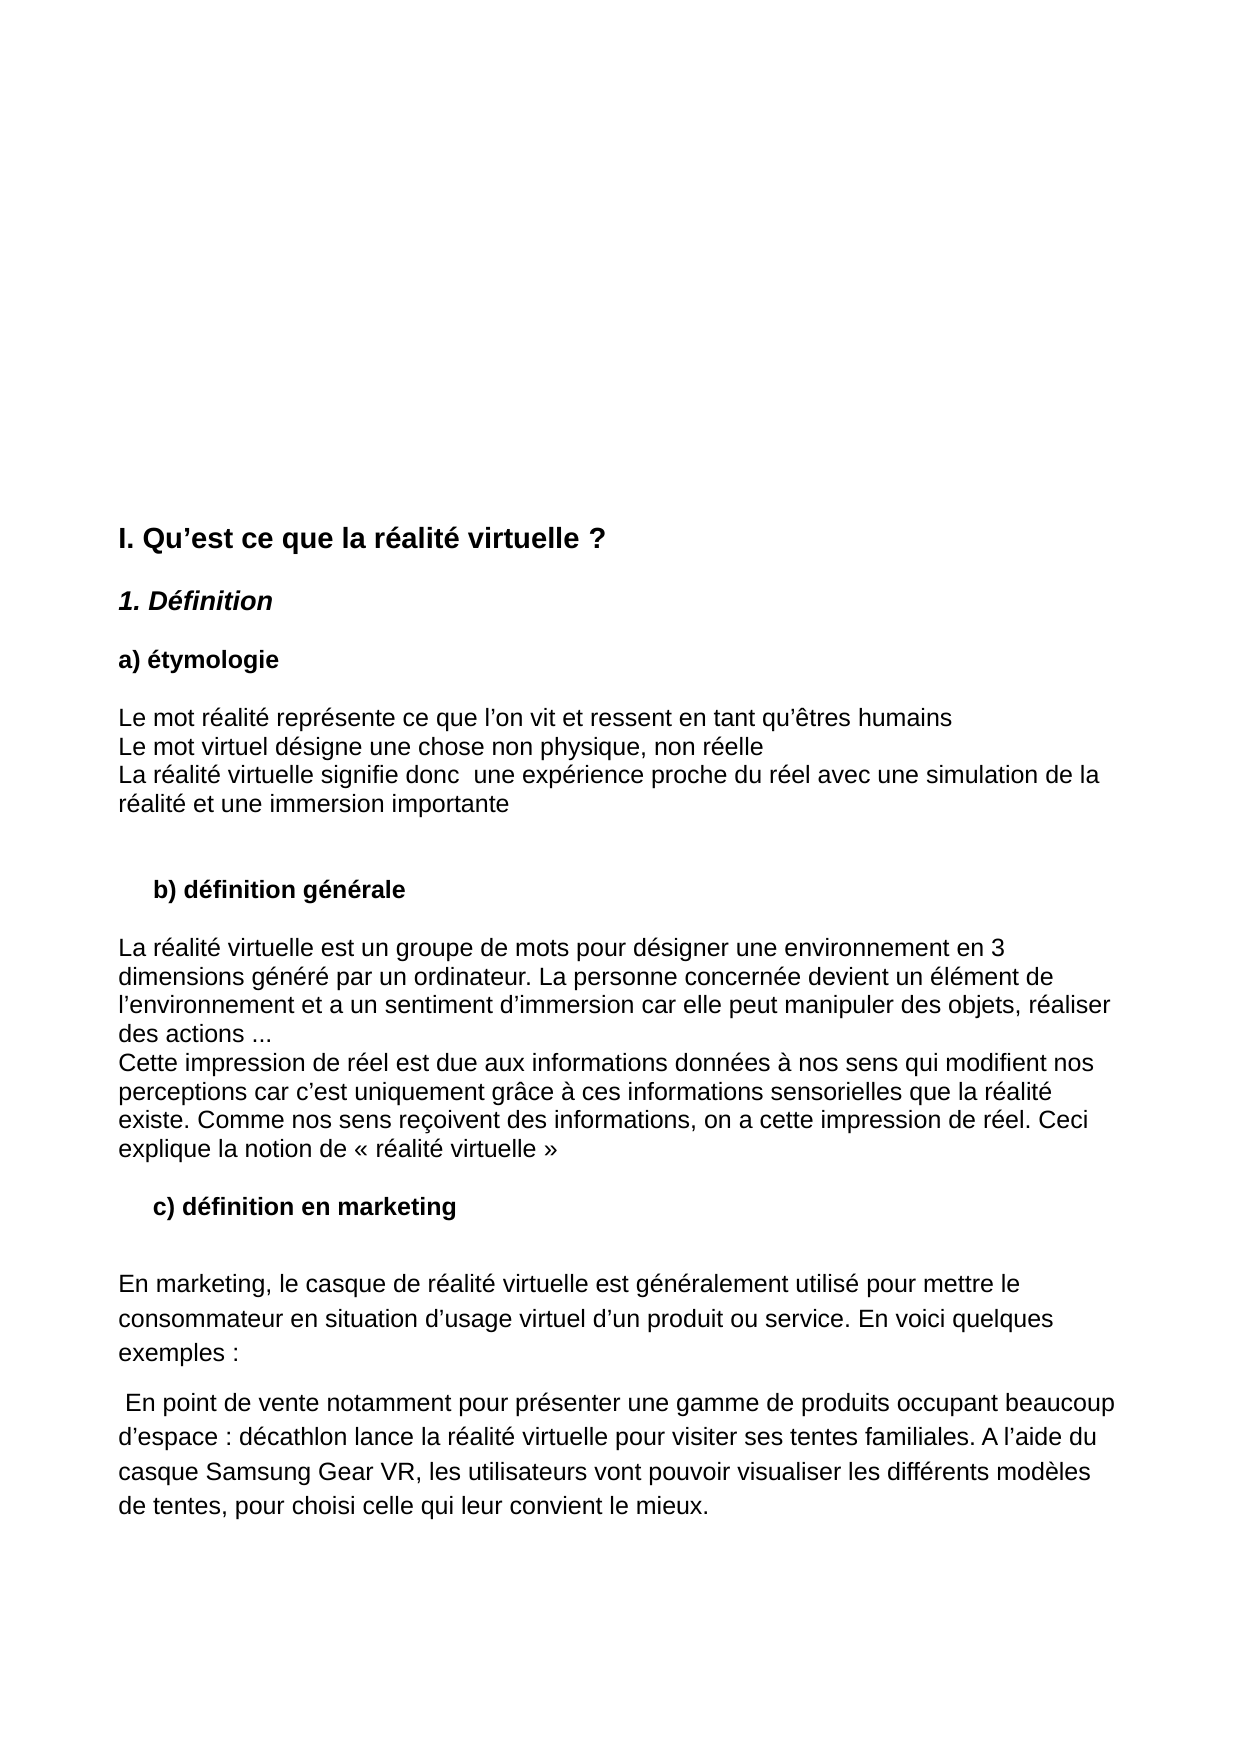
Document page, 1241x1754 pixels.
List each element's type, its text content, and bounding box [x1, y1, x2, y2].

text Cette impression de réel est due aux informations données à nos sens qui modifient nos perceptions car c’est uniquement grâce à ces informations sensorielles que la réalité existe. Comme nos sens reçoivent des informations, on a cette impression de réel. Ceci explique la notion de « réalité virtuelle » [118, 1048, 1122, 1163]
text La réalité virtuelle signifie donc une expérience proche du réel avec une simulation de la réalité et une immersion importante [118, 760, 1122, 818]
text En marketing, le casque de réalité virtuelle est généralement utilisé pour mettre le consommateur en situation d’usage virtuel d’un produit ou service. En voici quelques exemples : [118, 1269, 1122, 1367]
text Le mot réalité représente ce que l’on vit et ressent en tant qu’êtres humains [118, 703, 1122, 732]
text Le mot virtuel désigne une chose non physique, non réelle [118, 732, 1122, 760]
text c) définition en marketing [118, 1192, 1122, 1220]
text En point de vente notamment pour présenter une gamme de produits occupant beaucoup d’espace : décathlon lance la réalité virtuelle pour visiter ses tentes familiales. A l’aide du casque Samsung Gear VR, les utilisateurs vont pouvoir visualiser les différents modèles de tentes, pour choisi celle qui leur convient le mieux. [118, 1387, 1122, 1520]
text La réalité virtuelle est un groupe de mots pour désigner une environnement en 3 dimensions généré par un ordinateur. La personne concernée devient un élément de l’environnement et a un sentiment d’immersion car elle peut manipuler des objets, réaliser des actions ... [118, 933, 1122, 1048]
text I. Qu’est ce que la réalité virtuelle ? [118, 521, 1122, 554]
text 1. Définition [118, 585, 1122, 617]
text a) étymologie [118, 645, 1122, 674]
text b) définition générale [118, 875, 1122, 904]
